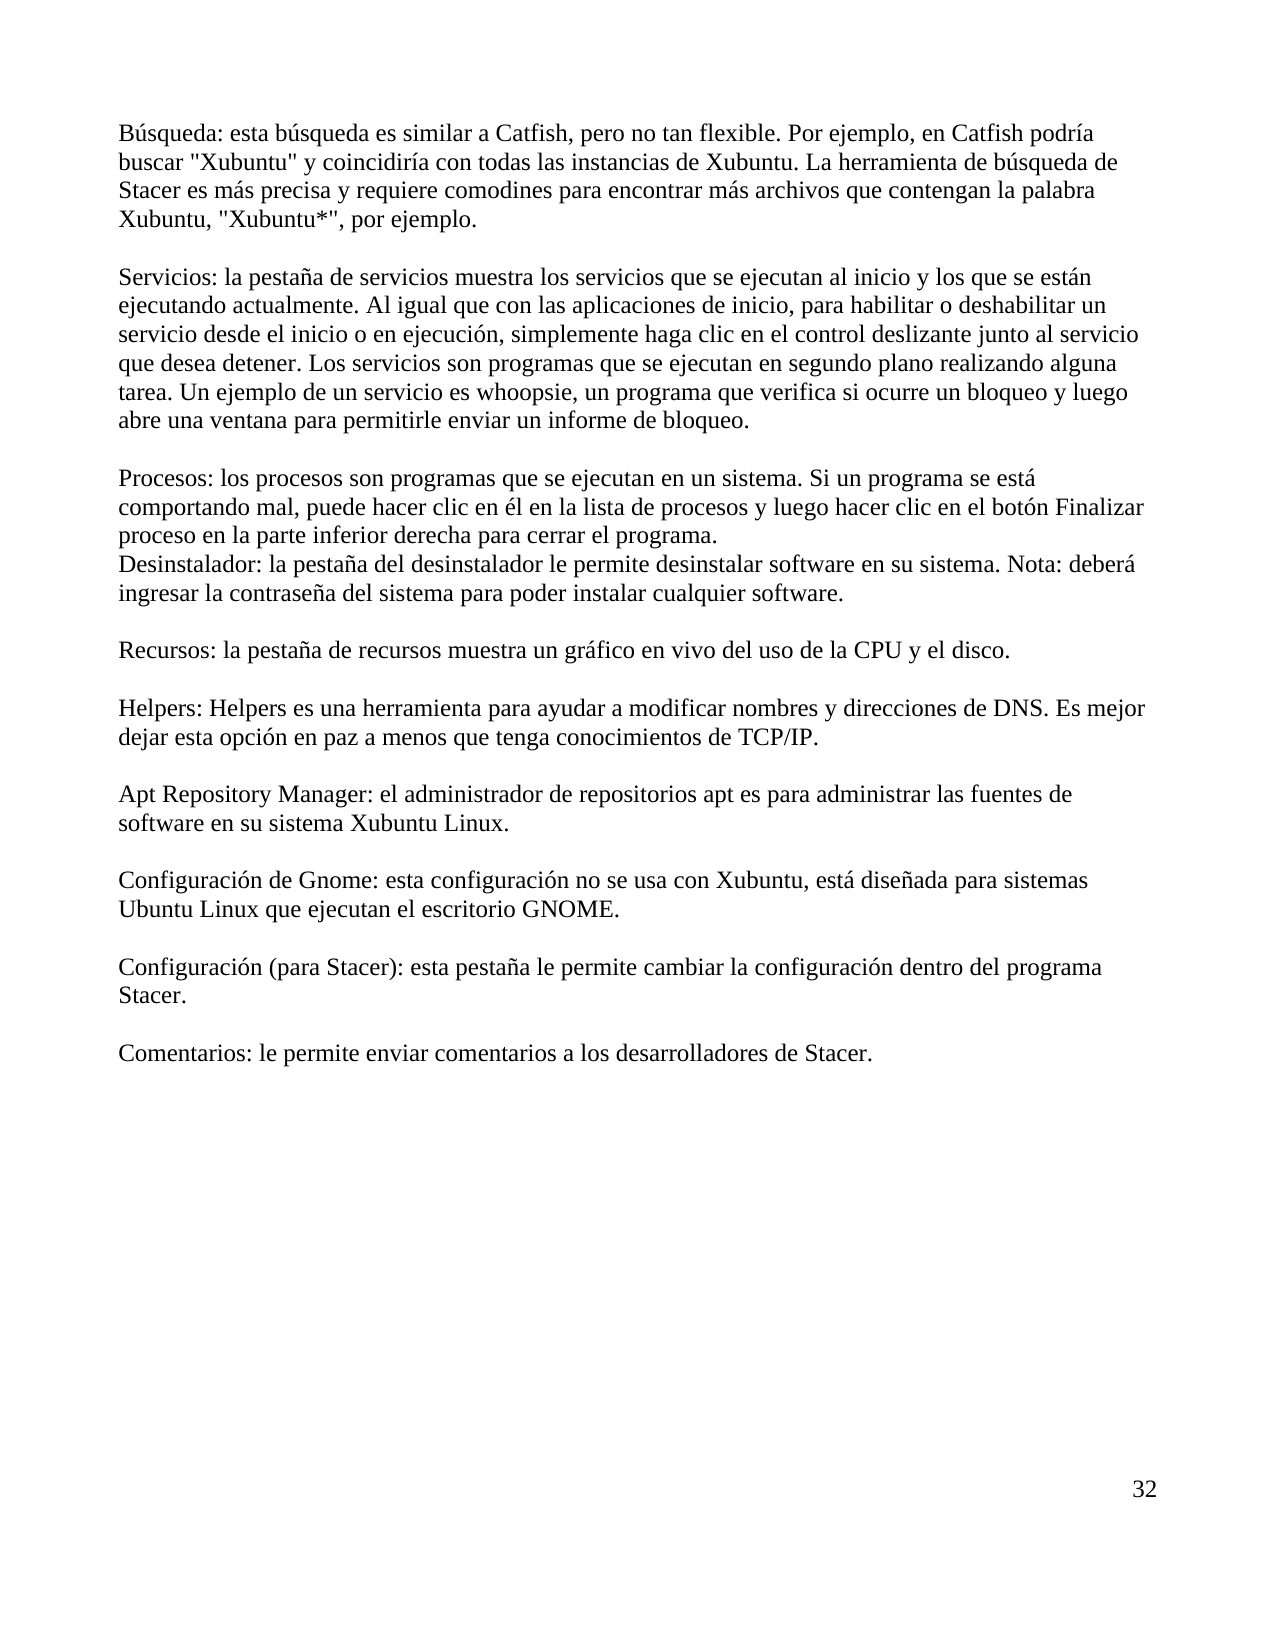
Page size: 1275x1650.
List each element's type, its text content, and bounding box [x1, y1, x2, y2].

text Comentarios: le permite enviar comentarios a los desarrolladores de Stacer. [118, 1038, 1157, 1067]
text Apt Repository Manager: el administrador de repositorios apt es para administrar las fuentes de software en su sistema Xubuntu Linux. [118, 779, 1157, 837]
text Búsqueda: esta búsqueda es similar a Catfish, pero no tan flexible. Por ejemplo, en Catfish podría buscar "Xubuntu" y coincidiría con todas las instancias de Xubuntu. La herramienta de búsqueda de Stacer es más precisa y requiere comodines para encontrar más archivos que contengan la palabra Xubuntu, "Xubuntu*", por ejemplo. [118, 118, 1157, 233]
text Servicios: la pestaña de servicios muestra los servicios que se ejecutan al inicio y los que se están ejecutando actualmente. Al igual que con las aplicaciones de inicio, para habilitar o deshabilitar un servicio desde el inicio o en ejecución, simplemente haga clic en el control deslizante junto al servicio que desea detener. Los servicios son programas que se ejecutan en segundo plano realizando alguna tarea. Un ejemplo de un servicio es whoopsie, un programa que verifica si ocurre un bloqueo y luego abre una ventana para permitirle enviar un informe de bloqueo. [118, 262, 1157, 434]
text Desinstalador: la pestaña del desinstalador le permite desinstalar software en su sistema. Nota: deberá ingresar la contraseña del sistema para poder instalar cualquier software. [118, 549, 1157, 607]
text Helpers: Helpers es una herramienta para ayudar a modificar nombres y direcciones de DNS. Es mejor dejar esta opción en paz a menos que tenga conocimientos de TCP/IP. [118, 693, 1157, 751]
text Configuración (para Stacer): esta pestaña le permite cambiar la configuración dentro del programa Stacer. [118, 952, 1157, 1009]
text Recursos: la pestaña de recursos muestra un gráfico en vivo del uso de la CPU y el disco. [118, 636, 1157, 664]
text Configuración de Gnome: esta configuración no se usa con Xubuntu, está diseñada para sistemas Ubuntu Linux que ejecutan el escritorio GNOME. [118, 866, 1157, 923]
text Procesos: los procesos son programas que se ejecutan en un sistema. Si un programa se está comportando mal, puede hacer clic en él en la lista de procesos y luego hacer clic en el botón Finalizar proceso en la parte inferior derecha para cerrar el programa. [118, 463, 1157, 549]
